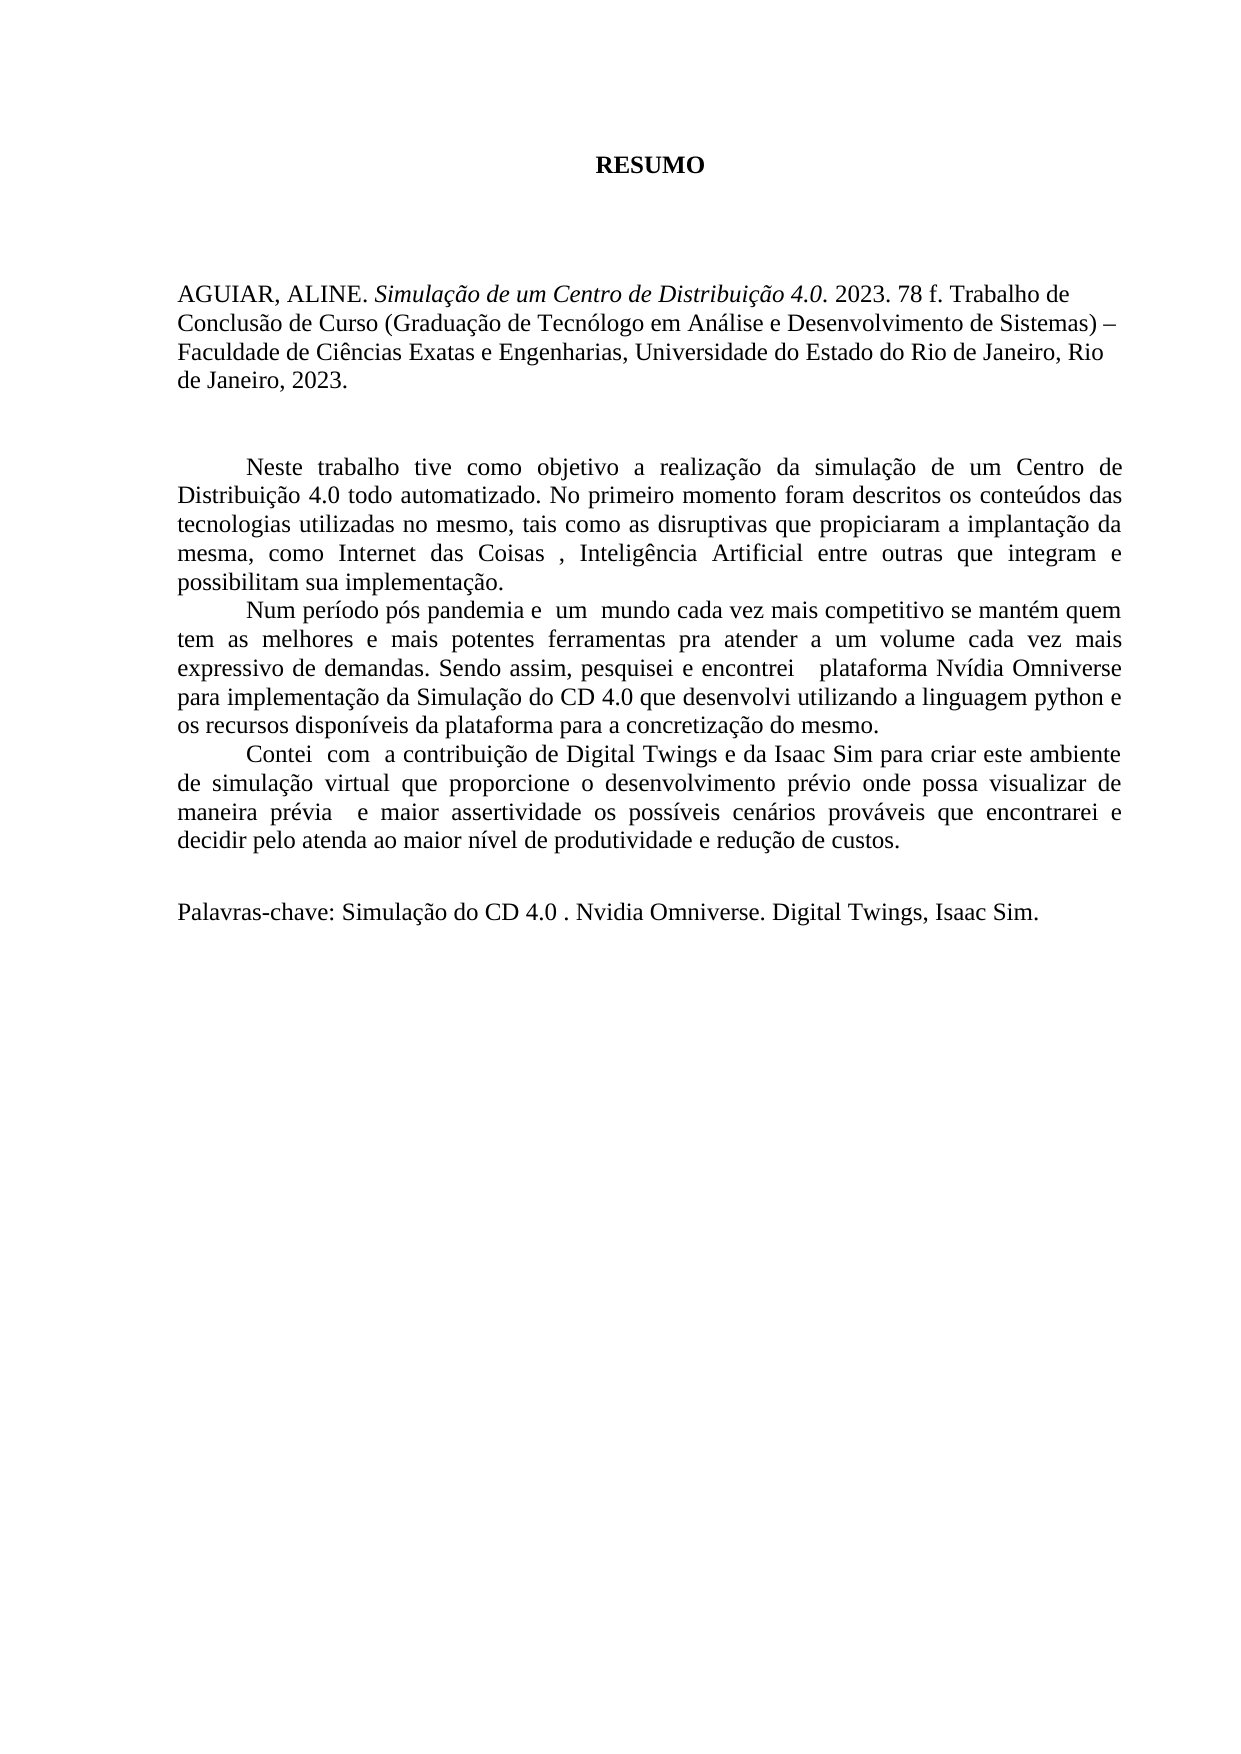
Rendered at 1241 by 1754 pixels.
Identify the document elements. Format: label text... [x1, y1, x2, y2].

text Neste trabalho tive como objetivo a realização da simulação de um Centro de Distribuição 4.0 todo automatizado. No primeiro momento foram descritos os conteúdos das tecnologias utilizadas no mesmo, tais como as disruptivas que propiciaram a implantação da mesma, como Internet das Coisas , Inteligência Artificial entre outras que integram e possibilitam sua implementação. [177, 452, 1123, 596]
text AGUIAR, ALINE. Simulação de um Centro de Distribuição 4.0. 2023. 78 f. Trabalho de Conclusão de Curso (Graduação de Tecnólogo em Análise e Desenvolvimento de Sistemas) – Faculdade de Ciências Exatas e Engenharias, Universidade do Estado do Rio de Janeiro, Rio de Janeiro, 2023. [177, 279, 1123, 394]
text Contei com a contribuição de Digital Twings e da Isaac Sim para criar este ambiente de simulação virtual que proporcione o desenvolvimento prévio onde possa visualizar de maneira prévia e maior assertividade os possíveis cenários prováveis que encontrarei e decidir pelo atenda ao maior nível de produtividade e redução de custos. [177, 739, 1123, 854]
text Palavras-chave: Simulação do CD 4.0 . Nvidia Omniverse. Digital Twings, Isaac Sim. [177, 897, 1123, 926]
text Num período pós pandemia e um mundo cada vez mais competitivo se mantém quem tem as melhores e mais potentes ferramentas pra atender a um volume cada vez mais expressivo de demandas. Sendo assim, pesquisei e encontrei plataforma Nvídia Omniverse para implementação da Simulação do CD 4.0 que desenvolvi utilizando a linguagem python e os recursos disponíveis da plataforma para a concretização do mesmo. [177, 596, 1123, 739]
text RESUMO [177, 150, 1123, 179]
